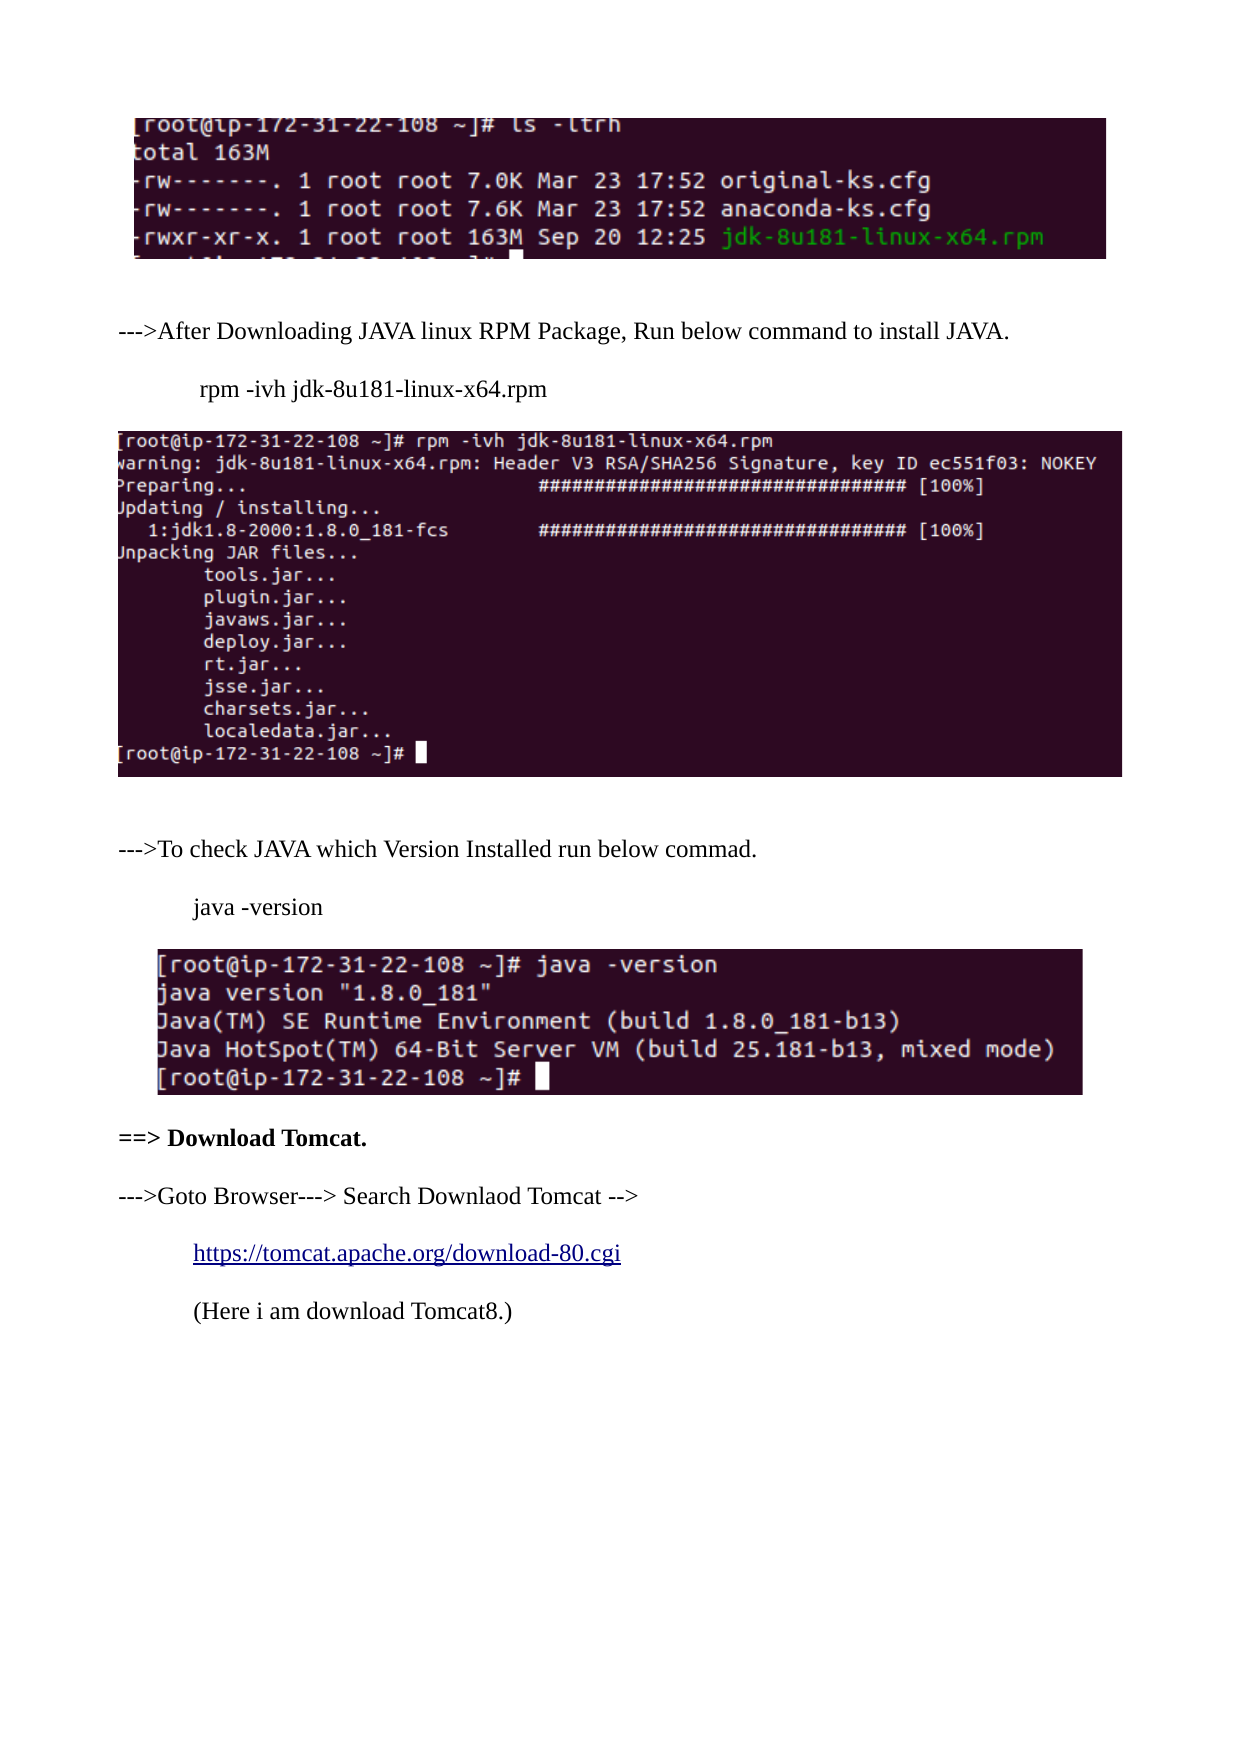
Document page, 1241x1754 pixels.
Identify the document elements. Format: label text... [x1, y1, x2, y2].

text rpm -ivh jdk-8u181-linux-x64.rpm [118, 374, 1122, 402]
text --->Goto Browser---> Search Downlaod Tomcat --> [118, 1181, 1122, 1210]
picture [157, 949, 1083, 1095]
text https://tomcat.apache.org/download-80.cgi [118, 1238, 1122, 1267]
picture [134, 118, 1107, 259]
text java -version [118, 892, 1122, 921]
text --->After Downloading JAVA linux RPM Package, Run below command to install JAVA. [118, 316, 1122, 345]
text (Here i am download Tomcat8.) [118, 1296, 1122, 1325]
text ==> Download Tomcat. [118, 1123, 1122, 1152]
text --->To check JAVA which Version Installed run below commad. [118, 834, 1122, 863]
picture [118, 431, 1123, 777]
